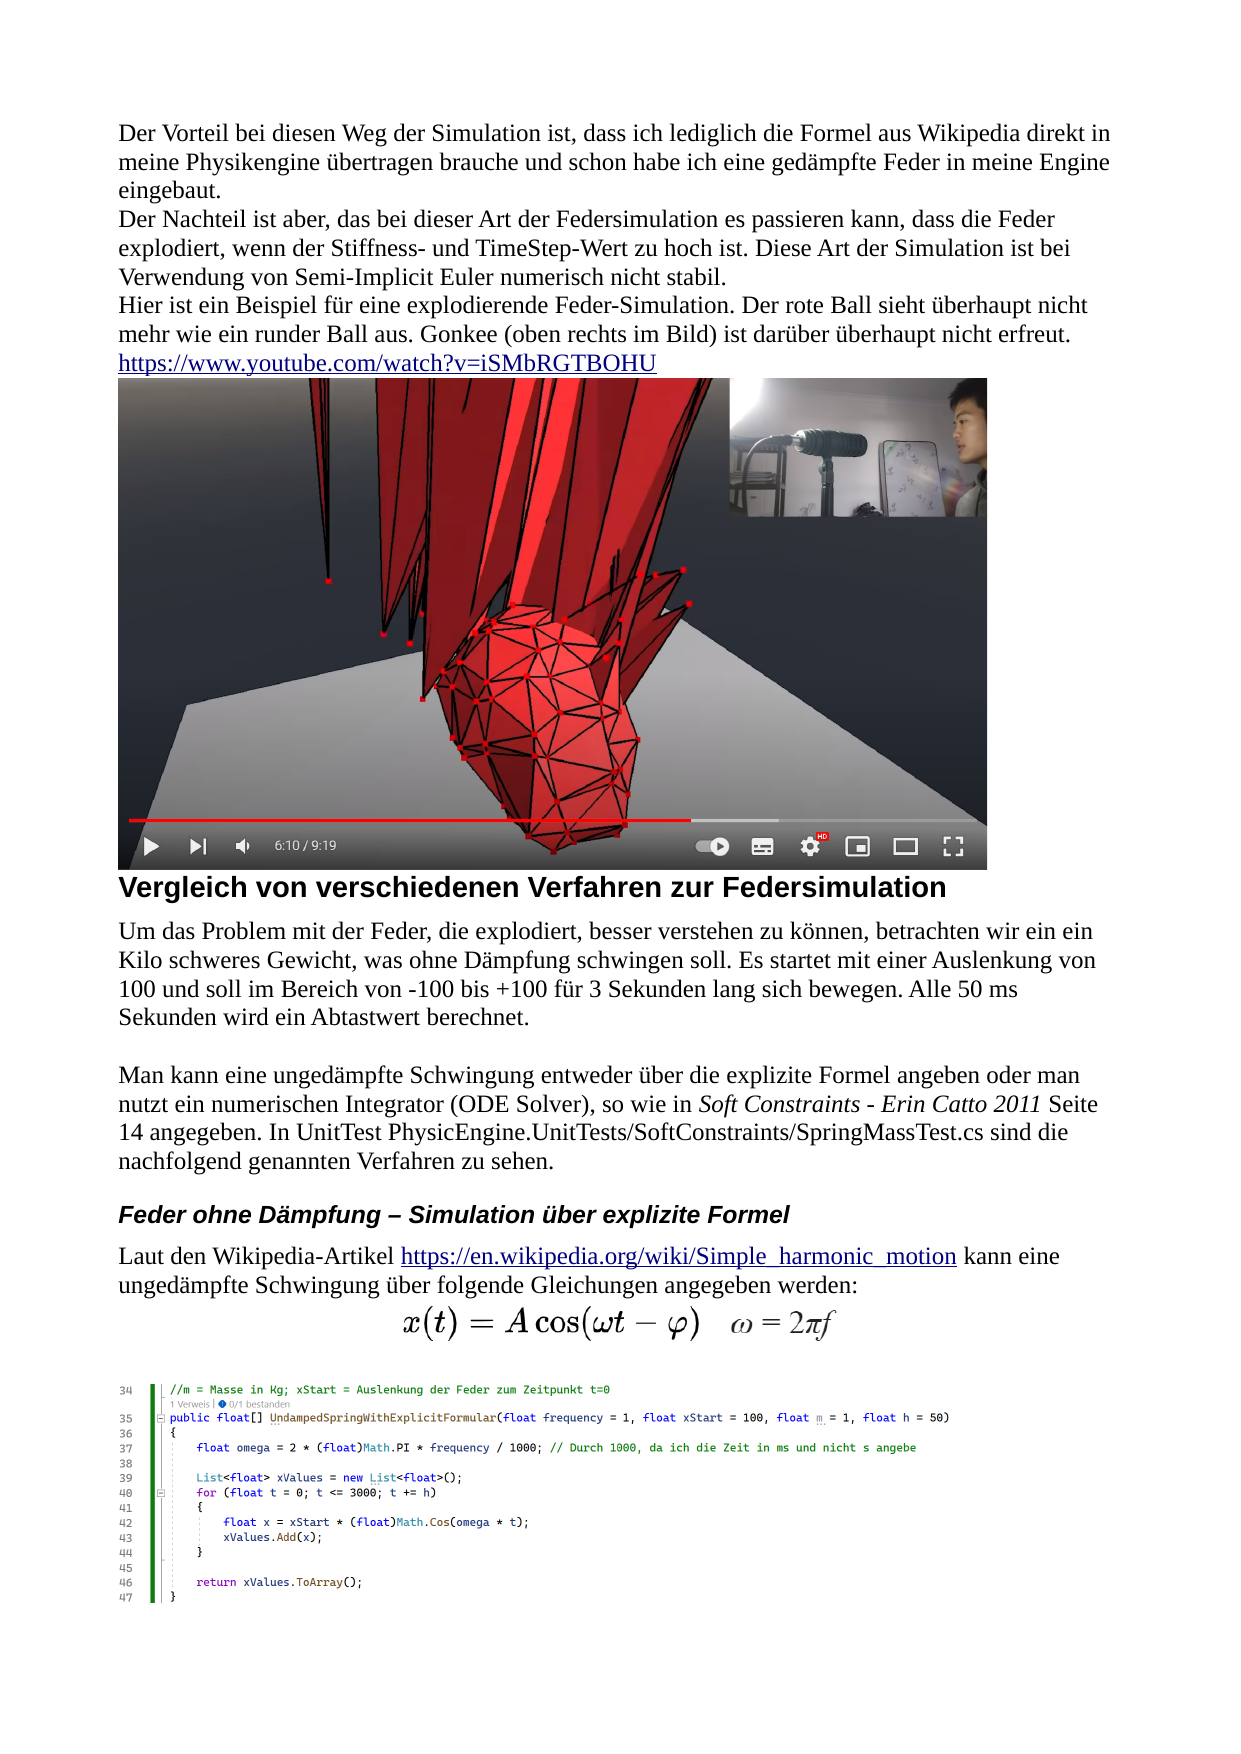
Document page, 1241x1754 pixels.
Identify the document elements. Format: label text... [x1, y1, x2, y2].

text Der Vorteil bei diesen Weg der Simulation ist, dass ich lediglich die Formel aus Wikipedia direkt in meine Physikengine übertragen brauche und schon habe ich eine gedämpfte Feder in meine Engine eingebaut. [118, 118, 1122, 204]
text Laut den Wikipedia-Artikel https://en.wikipedia.org/wiki/Simple_harmonic_motion kann eine ungedämpfte Schwingung über folgende Gleichungen angegeben werden: [118, 1241, 1122, 1298]
subtitle Feder ohne Dämpfung – Simulation über explizite Formel [118, 1200, 1122, 1228]
text https://www.youtube.com/watch?v=iSMbRGTBOHU [118, 348, 1122, 377]
picture [118, 376, 988, 871]
text Man kann eine ungedämpfte Schwingung entweder über die explizite Formel angeben oder man nutzt ein numerischen Integrator (ODE Solver), so wie in Soft Constraints - Erin Catto 2011 Seite 14 angegeben. In UnitTest PhysicEngine.UnitTests/SoftConstraints/SpringMassTest.cs sind die nachfolgend genannten Verfahren zu sehen. [118, 1060, 1122, 1175]
text Hier ist ein Beispiel für eine explodierende Feder-Simulation. Der rote Ball sieht überhaupt nicht mehr wie ein runder Ball aus. Gonkee (oben rechts im Bild) ist darüber überhaupt nicht erfreut. [118, 291, 1122, 348]
picture [118, 1384, 950, 1603]
text Der Nachteil ist aber, das bei dieser Art der Federsimulation es passieren kann, dass die Feder explodiert, wenn der Stiffness- und TimeStep-Wert zu hoch ist. Diese Art der Simulation ist bei Verwendung von Semi-Implicit Euler numerisch nicht stabil. [118, 204, 1122, 291]
text Um das Problem mit der Feder, die explodiert, besser verstehen zu können, betrachten wir ein ein Kilo schweres Gewicht, was ohne Dämpfung schwingen soll. Es startet mit einer Auslenkung von 100 und soll im Bereich von -100 bis +100 für 3 Sekunden lang sich bewegen. Alle 50 ms Sekunden wird ein Abtastwert berechnet. [118, 916, 1122, 1031]
picture [397, 1304, 843, 1343]
subtitle Vergleich von verschiedenen Verfahren zur Federsimulation [118, 402, 1122, 904]
